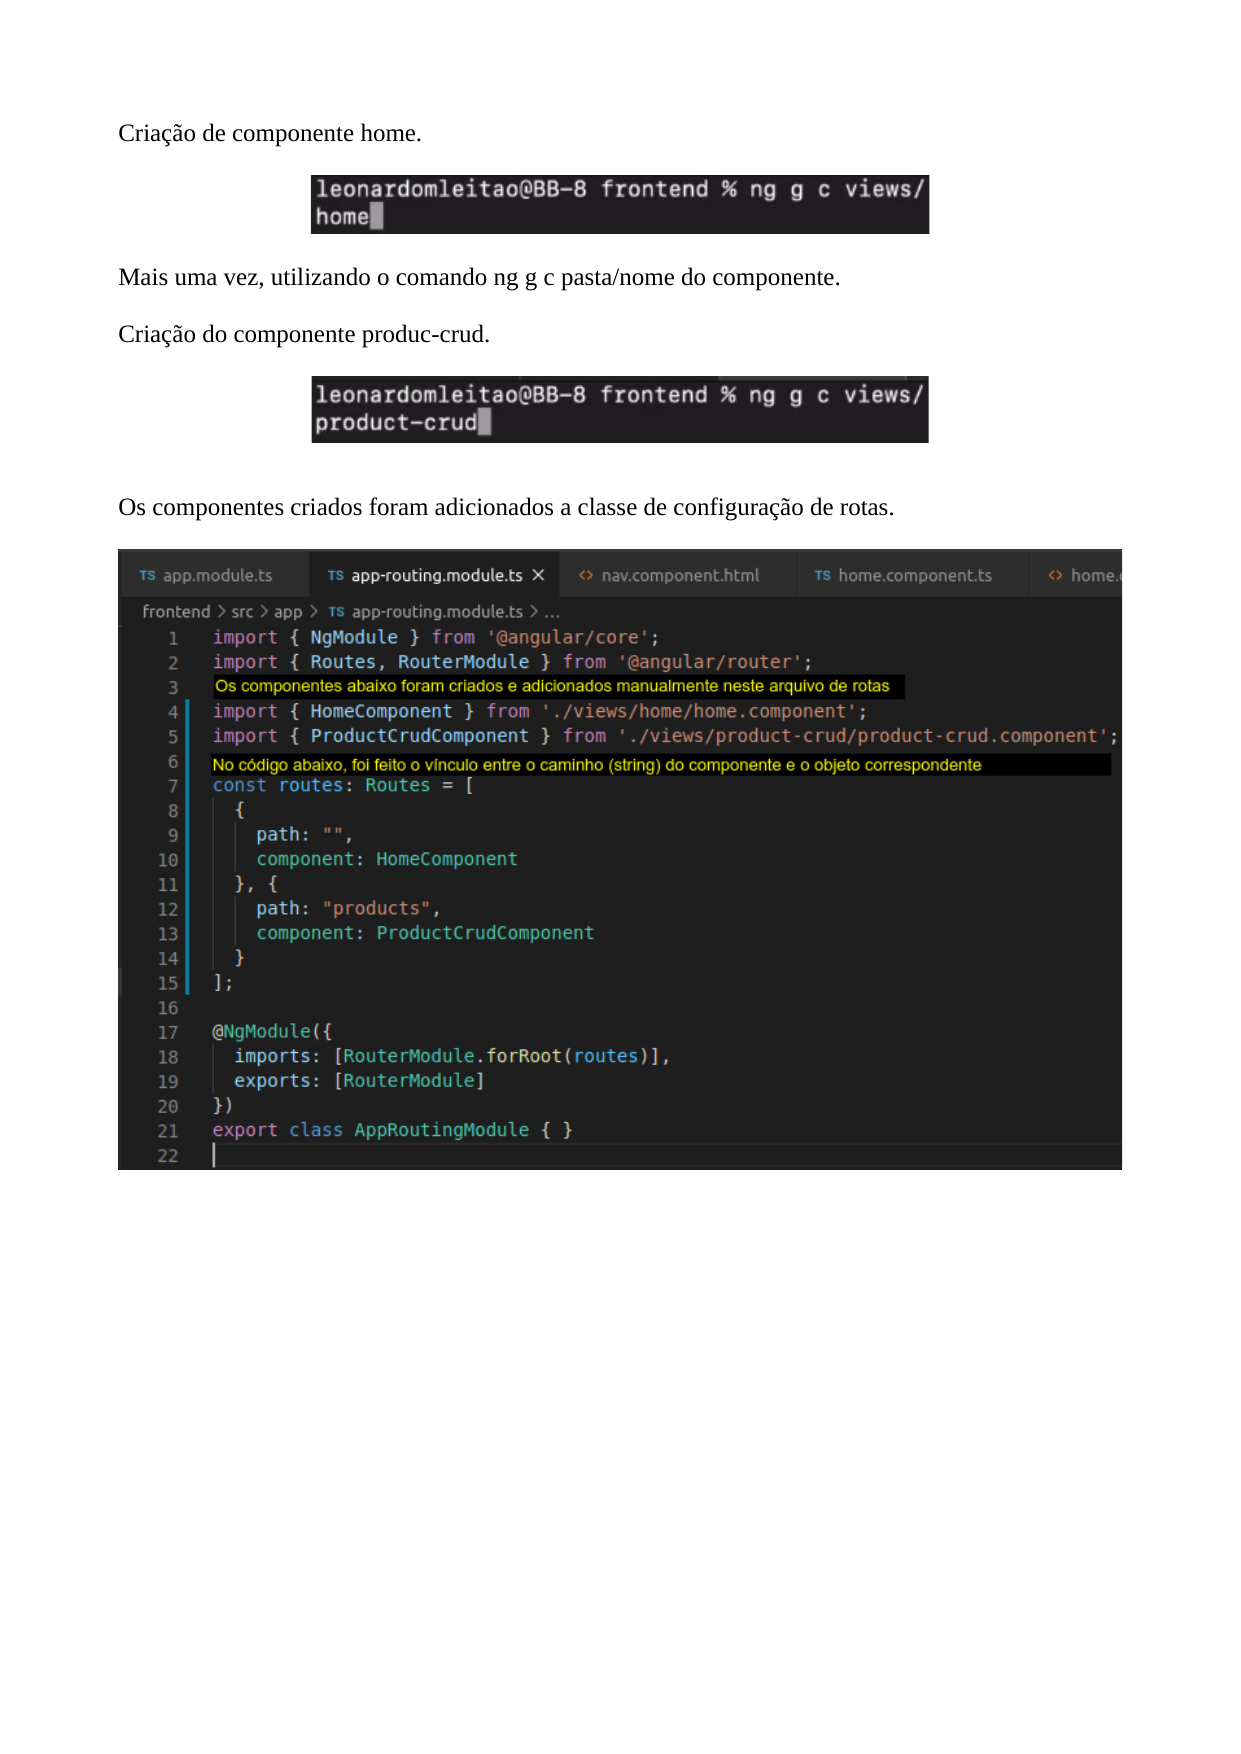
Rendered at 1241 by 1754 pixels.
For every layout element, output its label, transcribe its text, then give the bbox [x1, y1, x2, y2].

text Criação de componente home. [118, 118, 1122, 147]
picture [311, 376, 929, 443]
text Os componentes criados foram adicionados a classe de configuração de rotas. [118, 492, 1122, 521]
text Mais uma vez, utilizando o comando ng g c pasta/nome do componente. [118, 262, 1122, 291]
picture [310, 175, 930, 234]
text Criação do componente produc-crud. [118, 319, 1122, 348]
picture [118, 549, 1123, 1170]
